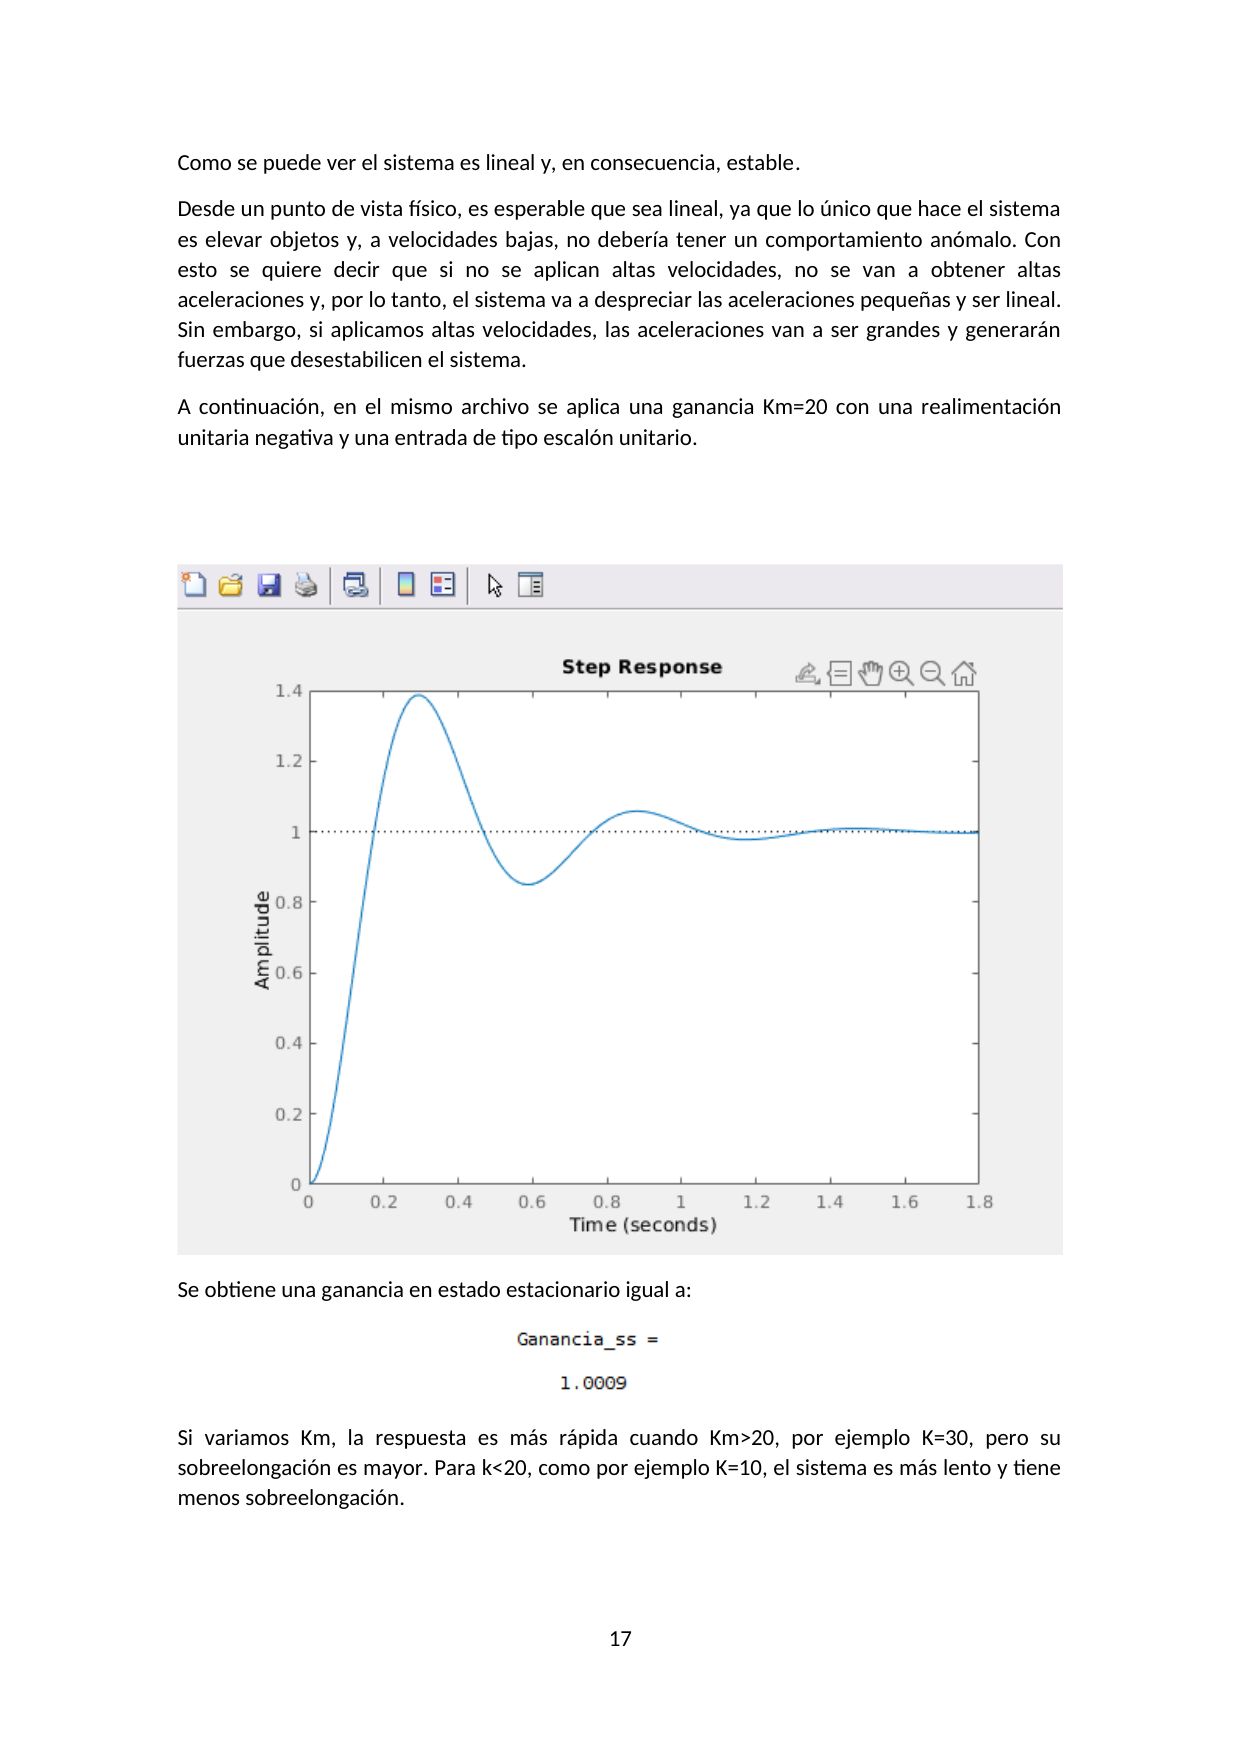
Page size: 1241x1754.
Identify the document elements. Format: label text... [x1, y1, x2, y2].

text Si variamos Km, la respuesta es más rápida cuando Km>20, por ejemplo K=30, pero su sobreelongación es mayor. Para k<20, como por ejemplo K=10, el sistema es más lento y tiene menos sobreelongación. [177, 1322, 1063, 1511]
text Desde un punto de vista físico, es esperable que sea lineal, ya que lo único que hace el sistema es elevar objetos y, a velocidades bajas, no debería tener un comportamiento anómalo. Con esto se quiere decir que si no se aplican altas velocidades, no se van a obtener altas aceleraciones y, por lo tanto, el sistema va a despreciar las aceleraciones pequeñas y ser lineal. Sin embargo, si aplicamos altas velocidades, las aceleraciones van a ser grandes y generarán fuerzas que desestabilicen el sistema. [177, 194, 1063, 373]
picture [512, 1322, 728, 1402]
text Se obtiene una ganancia en estado estacionario igual a: [177, 1255, 1063, 1303]
picture [177, 563, 1063, 1255]
text A continuación, en el mismo archivo se aplica una ganancia Km=20 con una realimentación unitaria negativa y una entrada de tipo escalón unitario. [177, 392, 1063, 451]
text Como se puede ver el sistema es lineal y, en consecuencia, estable. [177, 148, 1063, 176]
